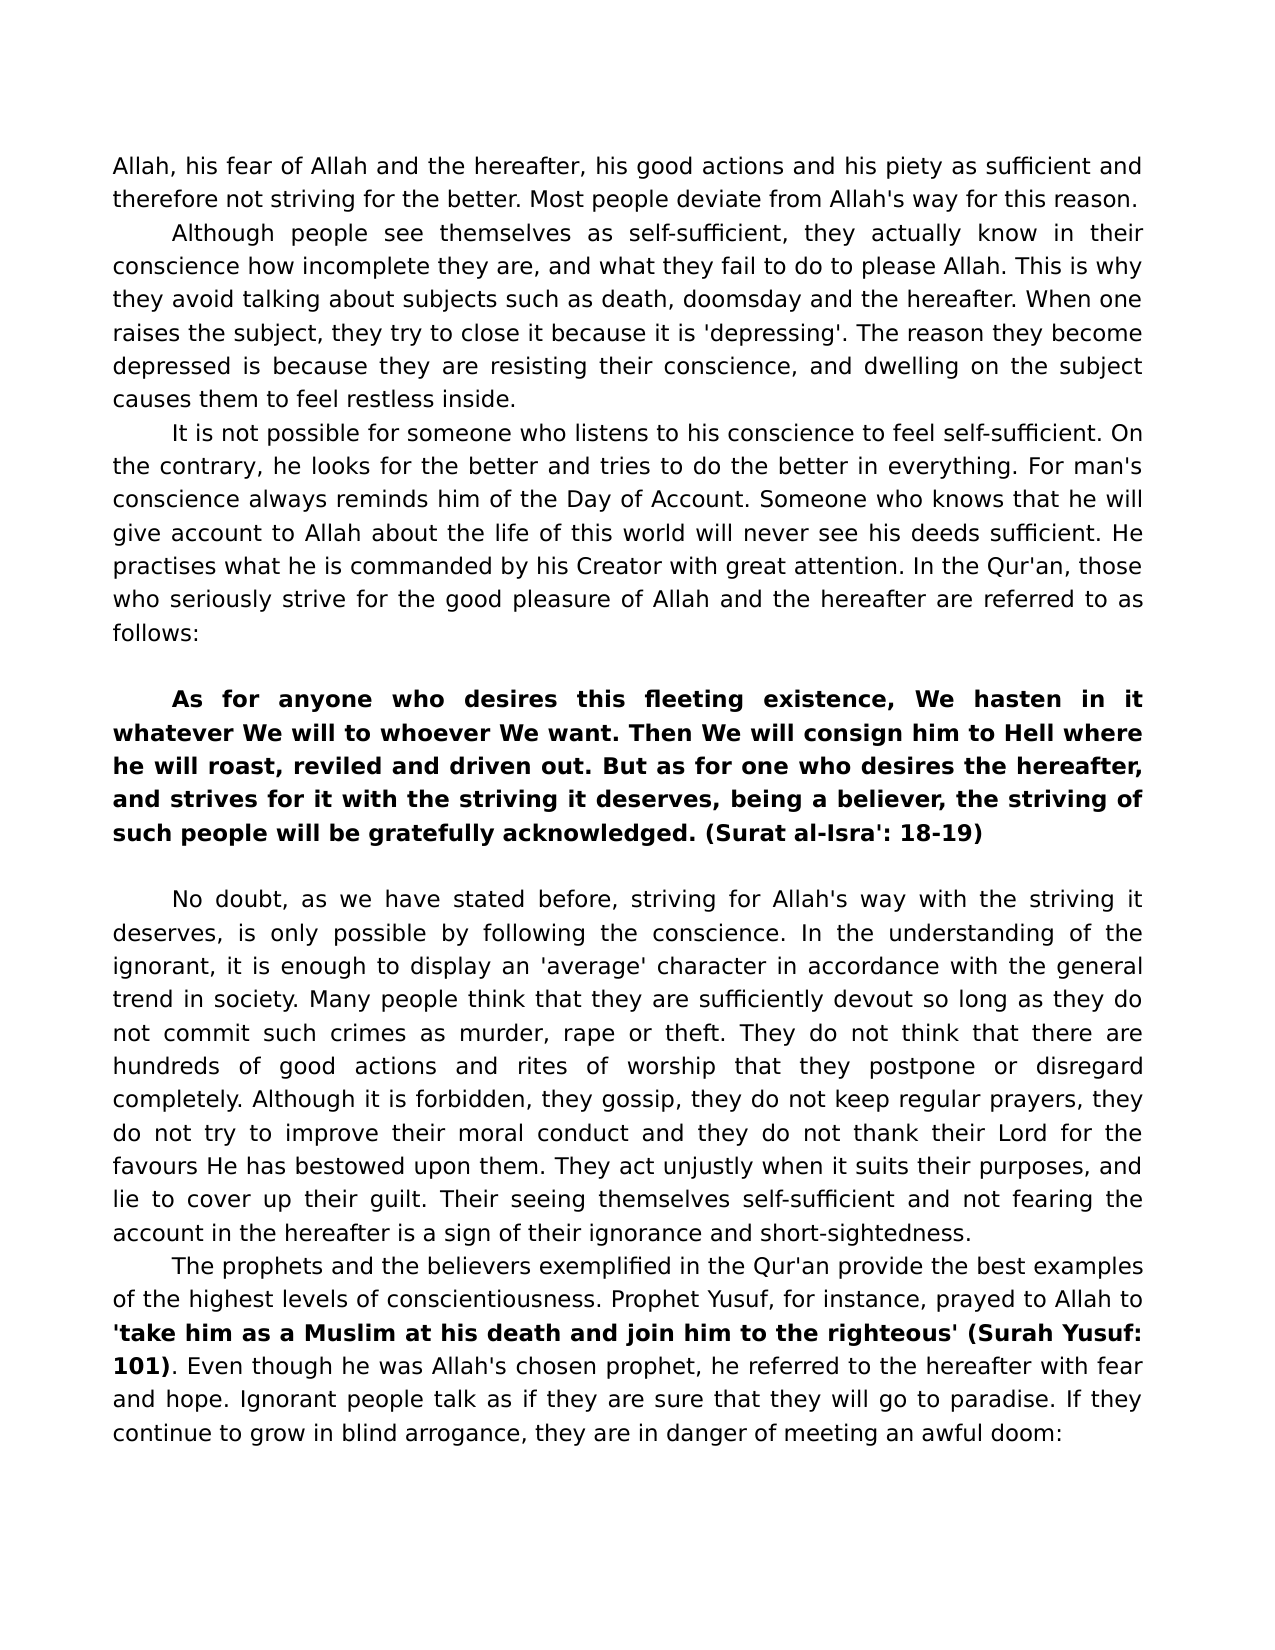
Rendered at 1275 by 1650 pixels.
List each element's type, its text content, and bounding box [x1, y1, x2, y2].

text As for anyone who desires this fleeting existence, We hasten in it whatever We will to whoever We want. Then We will consign him to Hell where he will roast, reviled and driven out. But as for one who desires the hereafter, and strives for it with the striving it deserves, being a believer, the striving of such people will be gratefully acknowledged. (Surat al-Isra': 18-19) [112, 681, 1145, 848]
text The prophets and the believers exemplified in the Qur'an provide the best examples of the highest levels of conscientiousness. Prophet Yusuf, for instance, prayed to Allah to 'take him as a Muslim at his death and join him to the righteous' (Surah Yusuf: 101). Even though he was Allah's chosen prophet, he referred to the hereafter with fear and hope. Ignorant people talk as if they are sure that they will go to paradise. If they continue to grow in blind arrogance, they are in danger of meeting an awful doom: [112, 1248, 1145, 1448]
text No doubt, as we have stated before, striving for Allah's way with the striving it deserves, is only possible by following the conscience. In the understanding of the ignorant, it is enough to display an 'average' character in accordance with the general trend in society. Many people think that they are sufficiently devout so long as they do not commit such crimes as murder, rape or theft. They do not think that there are hundreds of good actions and rites of worship that they postpone or disregard completely. Although it is forbidden, they gossip, they do not keep regular prayers, they do not try to improve their moral conduct and they do not thank their Lord for the favours He has bestowed upon them. They act unjustly when it suits their purposes, and lie to cover up their guilt. Their seeing themselves self-sufficient and not fearing the account in the hereafter is a sign of their ignorance and short-sightedness. [112, 881, 1145, 1248]
text Allah, his fear of Allah and the hereafter, his good actions and his piety as sufficient and therefore not striving for the better. Most people deviate from Allah's way for this reason. [112, 148, 1145, 214]
text Although people see themselves as self-sufficient, they actually know in their conscience how incomplete they are, and what they fail to do to please Allah. This is why they avoid talking about subjects such as death, doomsday and the hereafter. When one raises the subject, they try to close it because it is 'depressing'. The reason they become depressed is because they are resisting their conscience, and dwelling on the subject causes them to feel restless inside. [112, 214, 1145, 414]
text It is not possible for someone who listens to his conscience to feel self-sufficient. On the contrary, he looks for the better and tries to do the better in everything. For man's conscience always reminds him of the Day of Account. Someone who knows that he will give account to Allah about the life of this world will never see his deeds sufficient. He practises what he is commanded by his Creator with great attention. In the Qur'an, those who seriously strive for the good pleasure of Allah and the hereafter are referred to as follows: [112, 414, 1145, 648]
